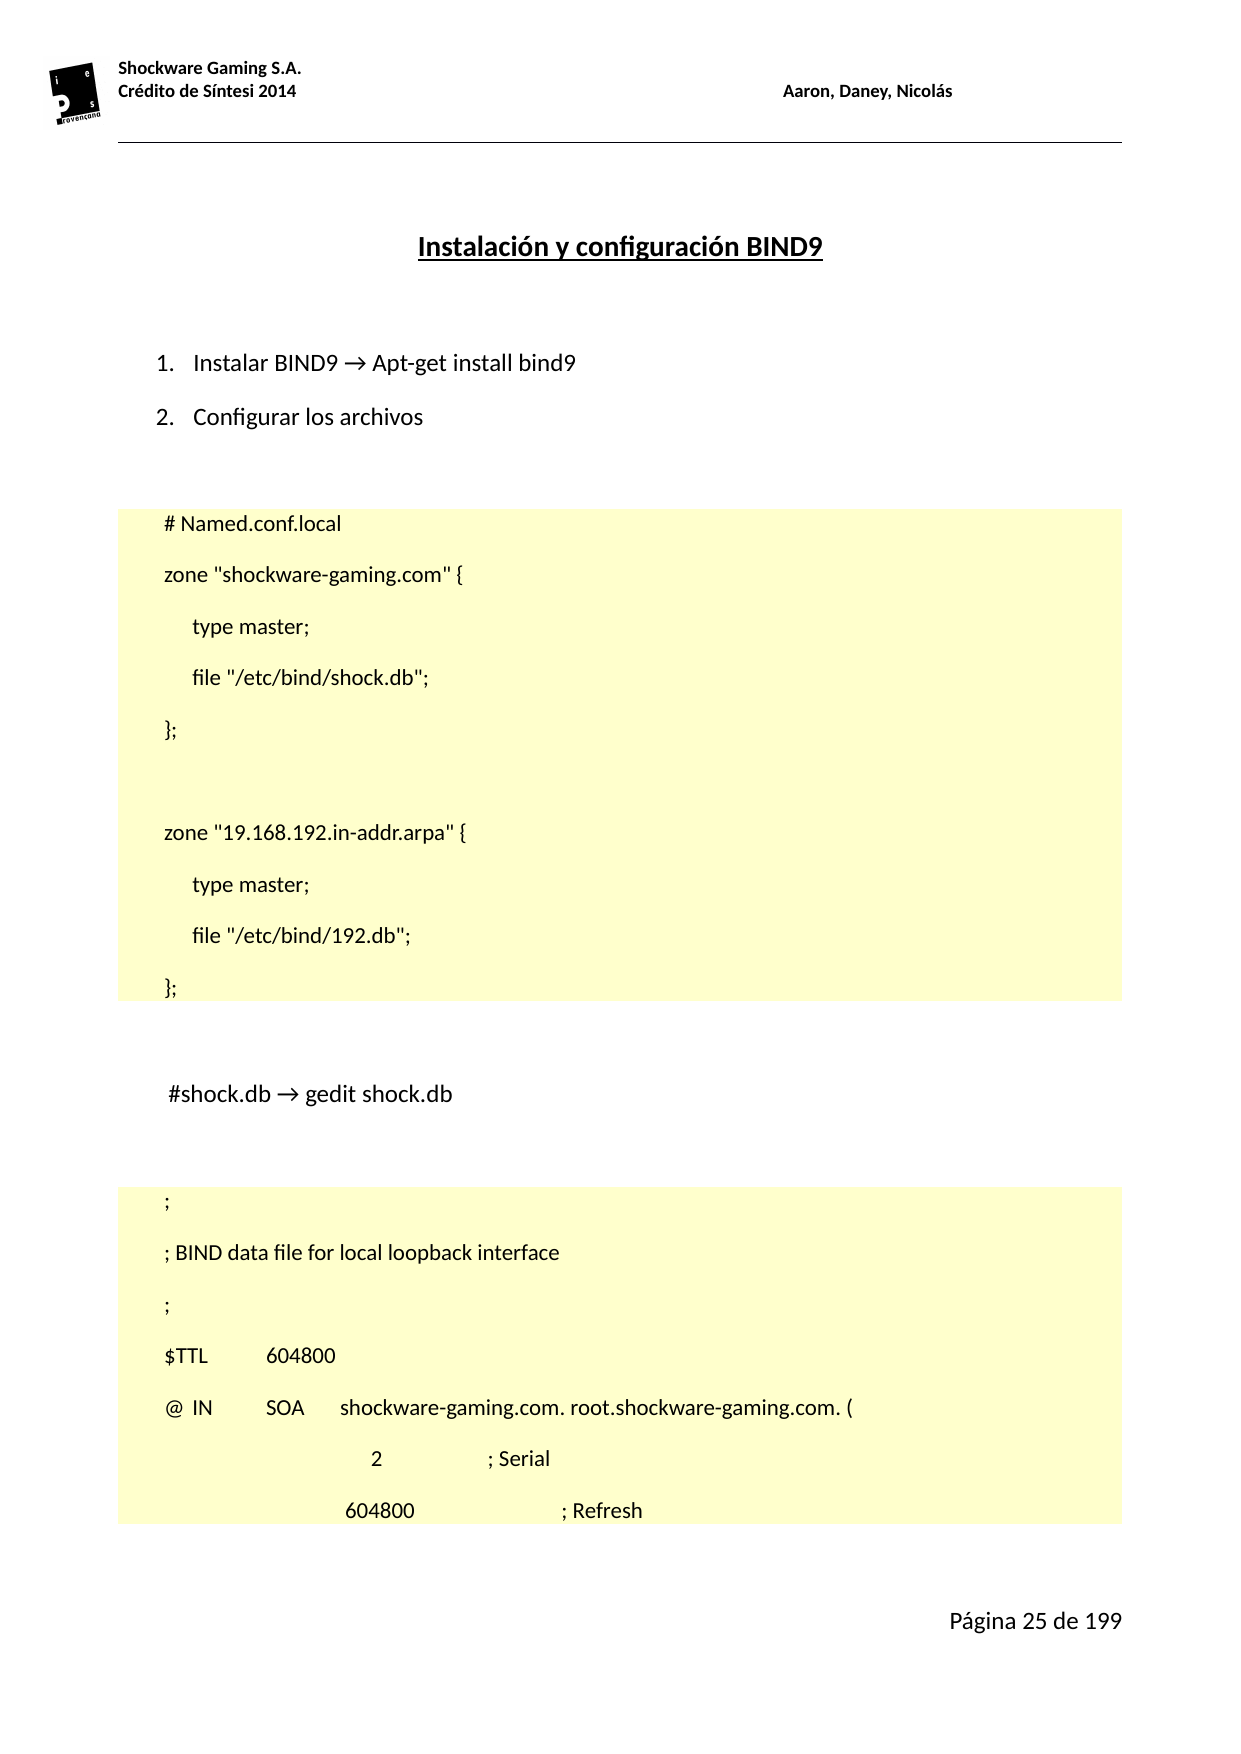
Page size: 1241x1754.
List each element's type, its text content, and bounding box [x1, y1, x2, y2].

text @ IN SOA shockware-gaming.com. root.shockware-gaming.com. ( [118, 1393, 1122, 1421]
text 604800 ; Refresh [118, 1496, 1122, 1524]
text type master; [118, 870, 1122, 898]
picture [43, 56, 110, 130]
text ; [118, 1290, 1122, 1318]
text }; [118, 973, 1122, 1001]
text file "/etc/bind/shock.db"; [118, 663, 1122, 692]
text 2 ; Serial [118, 1444, 1122, 1472]
text # Named.conf.local [118, 509, 1122, 537]
text zone "shockware-gaming.com" { [118, 560, 1122, 588]
text file "/etc/bind/192.db"; [118, 921, 1122, 949]
text }; [118, 715, 1122, 743]
text ; [118, 1187, 1122, 1215]
text ; BIND data file for local loopback interface [118, 1238, 1122, 1266]
list Configurar los archivos [156, 401, 1122, 431]
text Instalación y configuración BIND9 [118, 228, 1122, 264]
text zone "19.168.192.in-addr.arpa" { [118, 818, 1122, 846]
text type master; [118, 612, 1122, 640]
text $TTL 604800 [118, 1341, 1122, 1369]
text #shock.db → gedit shock.db [118, 1078, 1122, 1109]
list Instalar BIND9 → Apt-get install bind9 [156, 347, 1122, 377]
